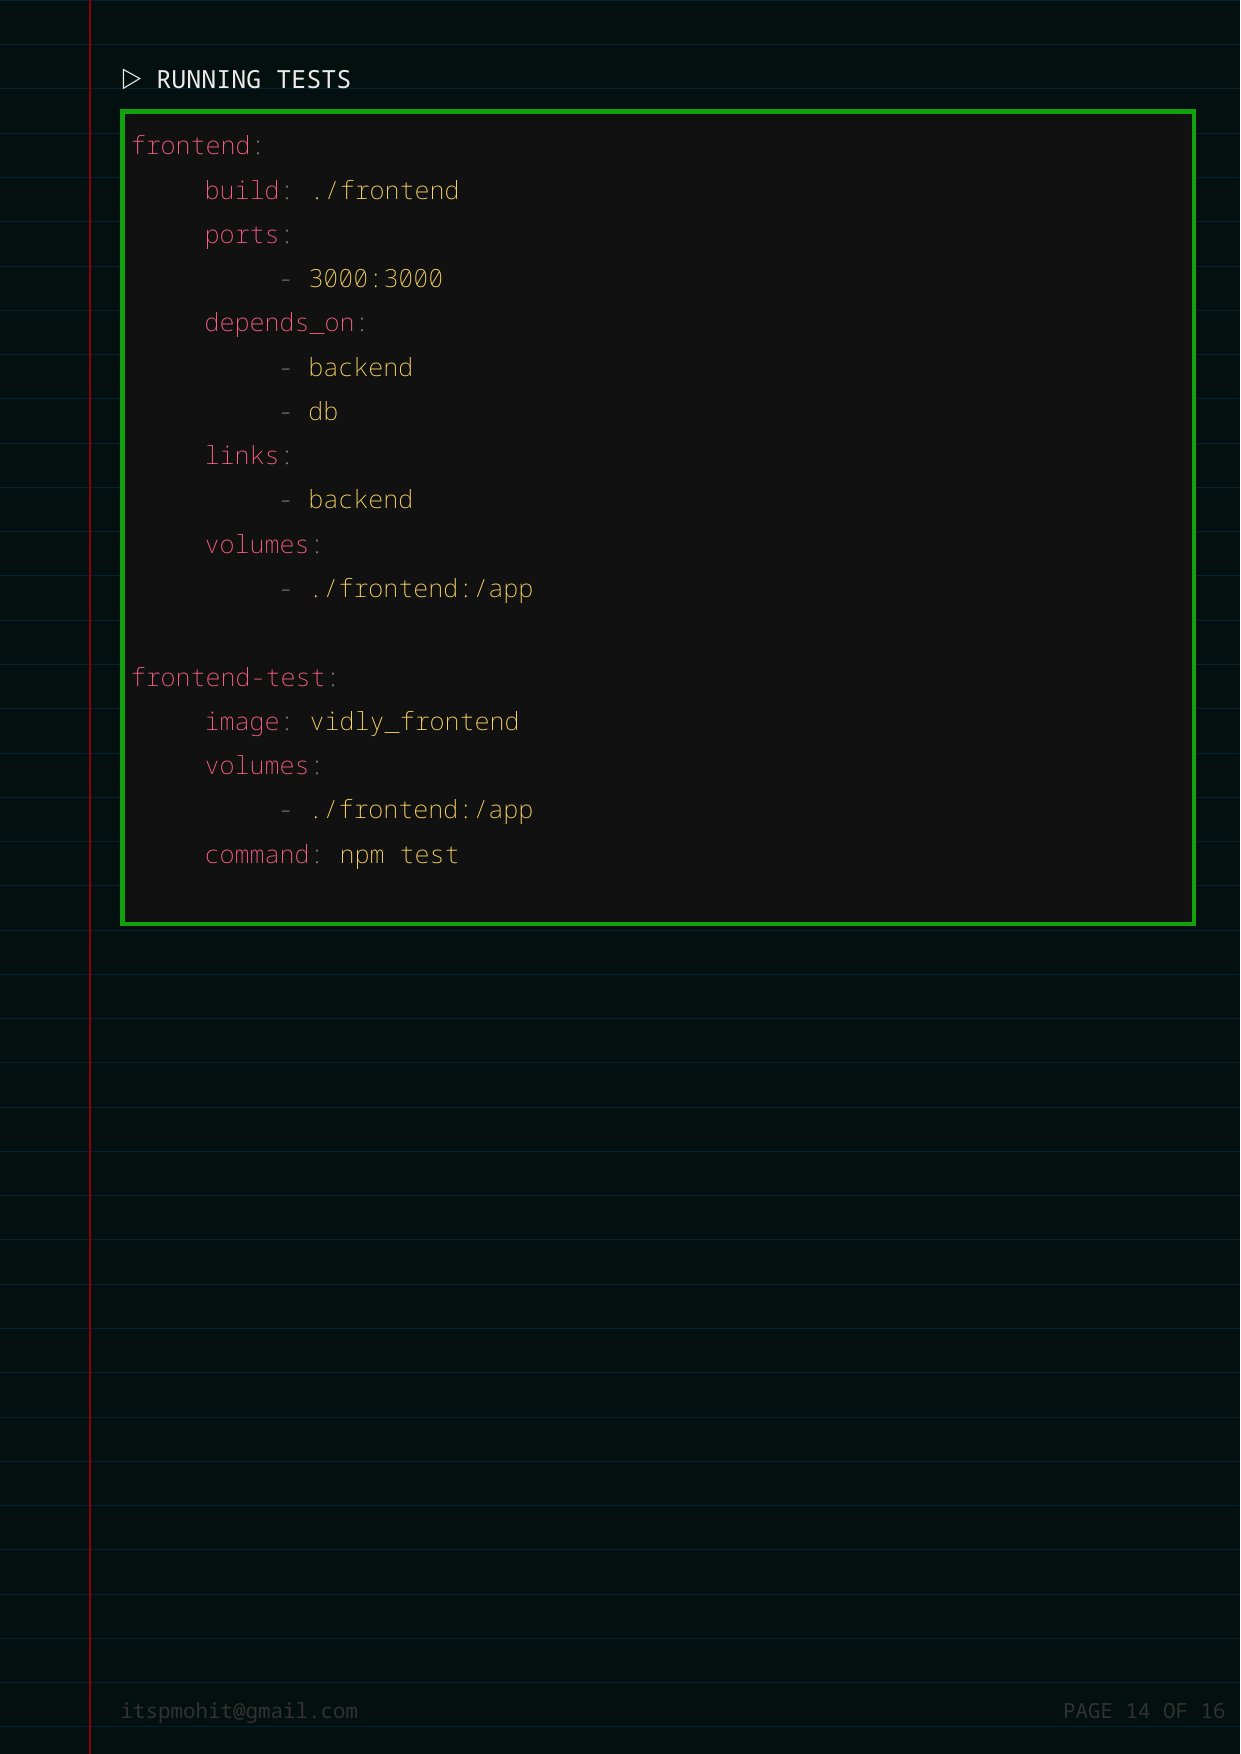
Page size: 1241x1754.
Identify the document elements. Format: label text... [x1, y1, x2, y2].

text command: npm test [204, 828, 1186, 872]
text links: [204, 429, 1186, 473]
text volumes: [204, 739, 1186, 783]
text frontend: [130, 119, 1186, 164]
text - db [278, 385, 1186, 429]
list Running tests [120, 53, 1196, 97]
text ports: [204, 208, 1186, 252]
text - ./frontend:/app [278, 783, 1186, 828]
text depends_on: [204, 296, 1186, 341]
text - ./frontend:/app [278, 562, 1186, 606]
text - 3000:3000 [278, 252, 1186, 296]
text - backend [278, 341, 1186, 385]
text - backend [278, 473, 1186, 518]
text image: vidly_frontend [204, 695, 1186, 739]
text volumes: [204, 518, 1186, 562]
text frontend-test: [130, 651, 1186, 695]
text build: ./frontend [204, 164, 1186, 208]
